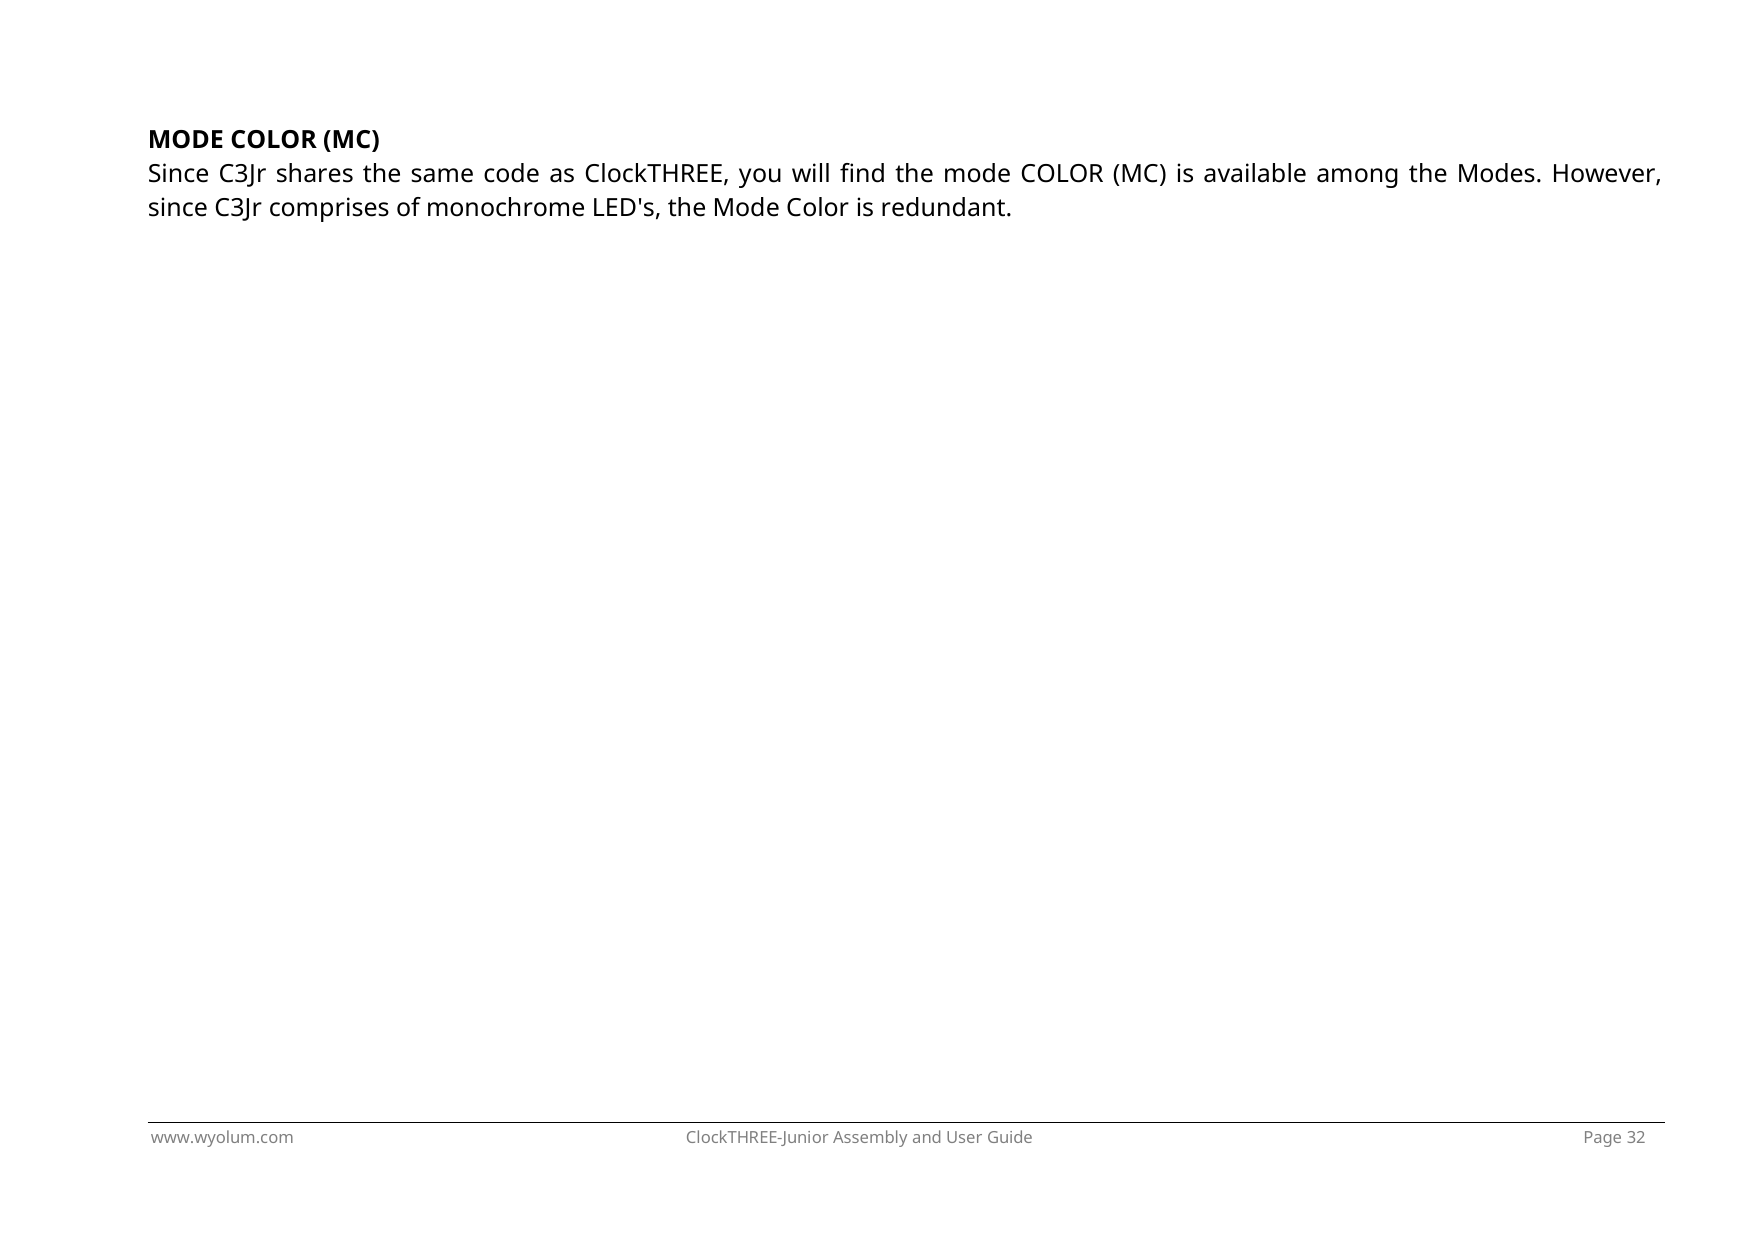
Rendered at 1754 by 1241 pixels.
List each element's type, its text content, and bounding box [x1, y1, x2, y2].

text MODE COLOR (MC) [148, 122, 1665, 156]
text Since C3Jr shares the same code as ClockTHREE, you will find the mode COLOR (MC) is available among the Modes. However, since C3Jr comprises of monochrome LED's, the Mode Color is redundant. [148, 156, 1665, 224]
